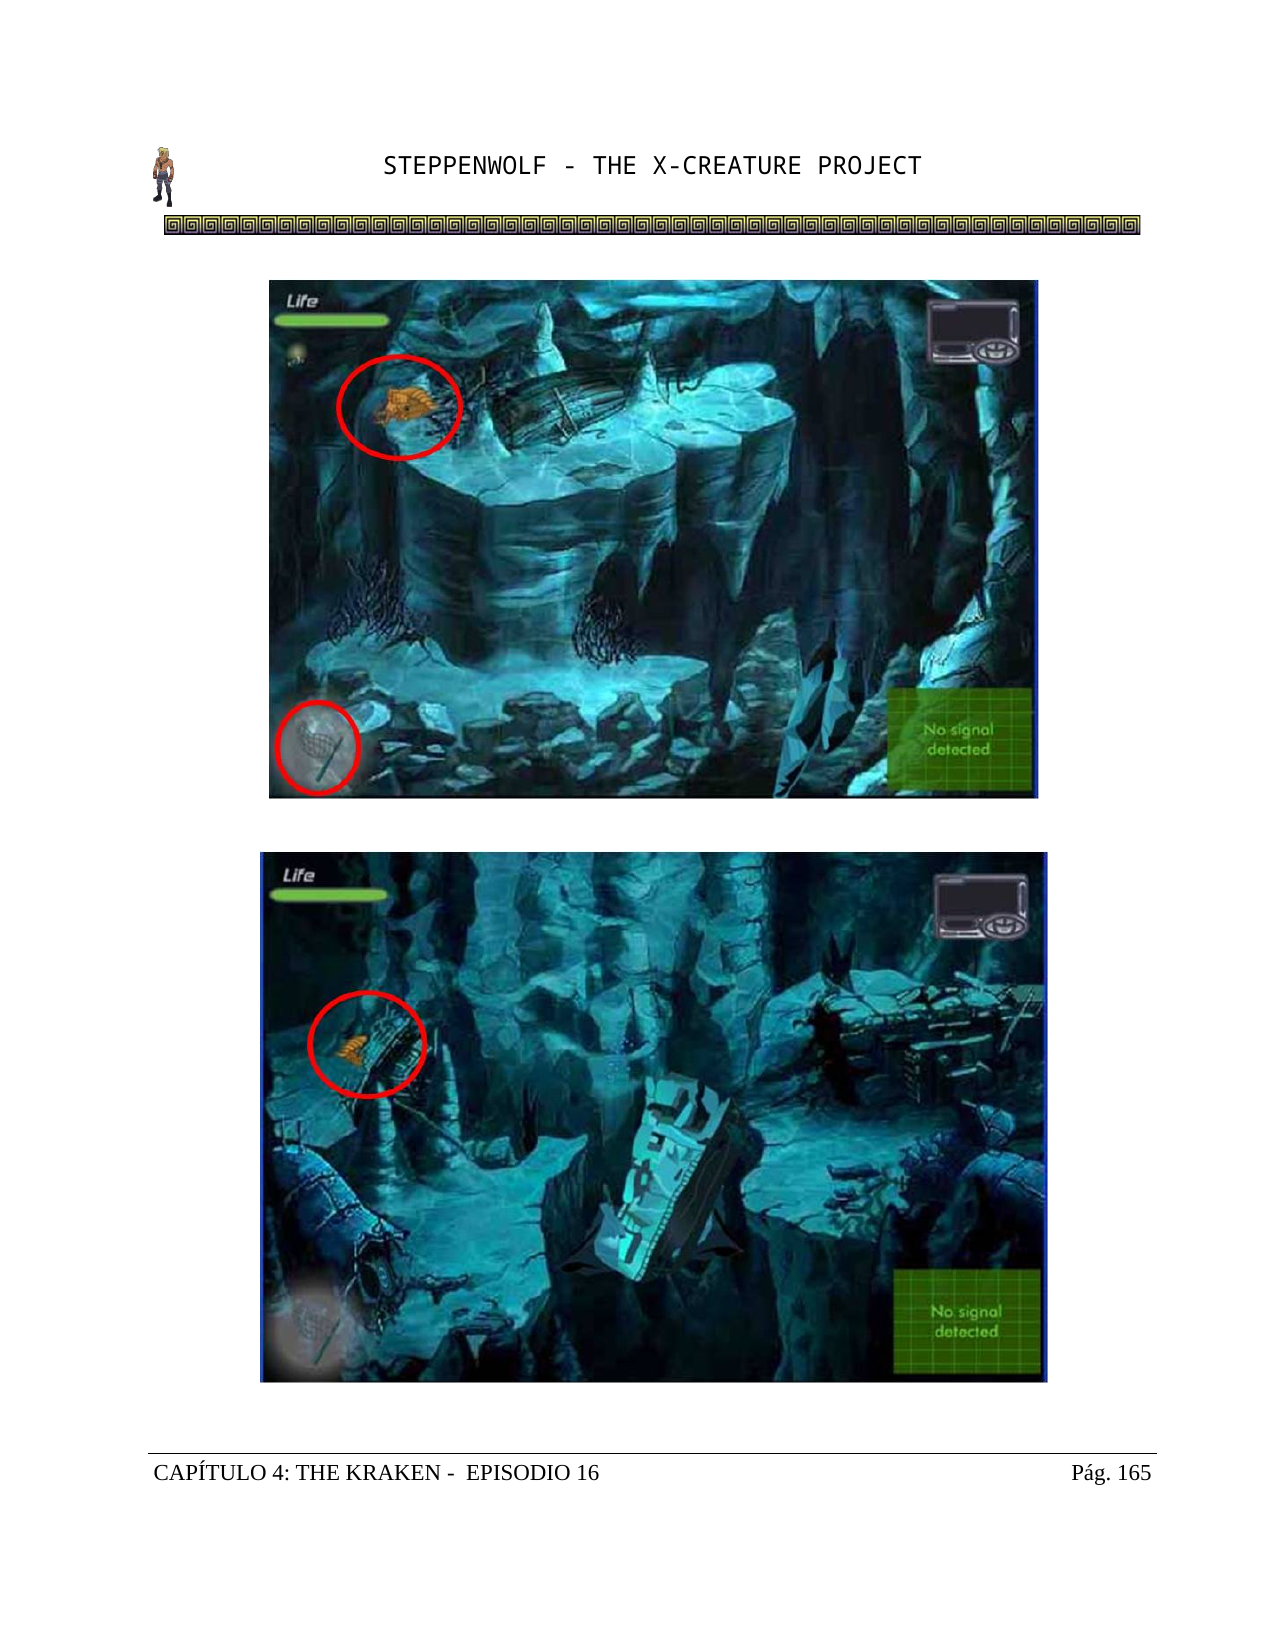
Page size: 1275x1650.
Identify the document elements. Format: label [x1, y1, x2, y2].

picture [164, 215, 1141, 235]
picture [147, 147, 181, 207]
picture [259, 851, 1048, 1383]
picture [268, 279, 1039, 799]
